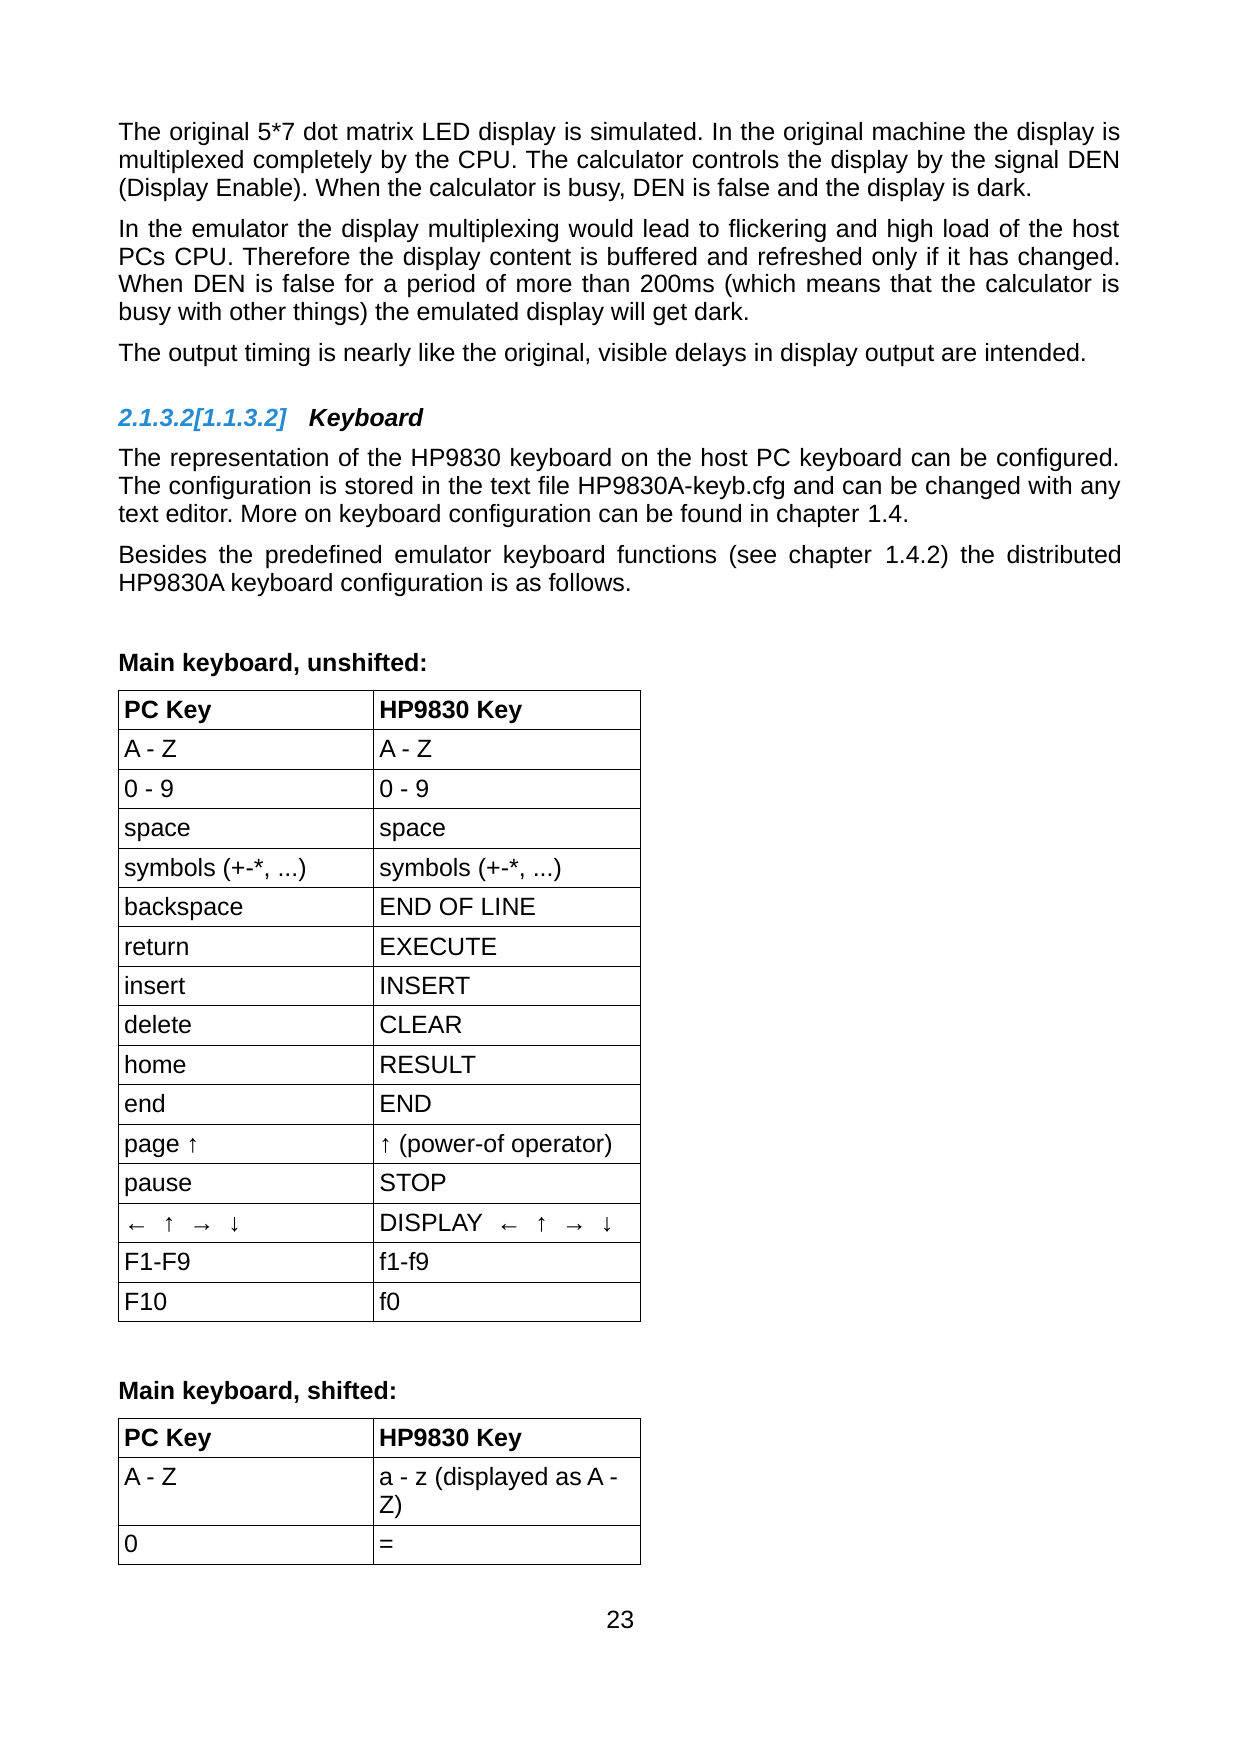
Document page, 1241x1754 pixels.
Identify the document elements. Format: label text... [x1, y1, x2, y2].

table_cell INSERT [374, 967, 640, 1005]
text Main keyboard, unshifted: [118, 649, 1122, 677]
table_cell F10 [119, 1283, 373, 1321]
table_cell end [119, 1085, 373, 1124]
subtitle Keyboard [118, 404, 1122, 432]
table_cell symbols (+-*, ...) [374, 849, 640, 887]
table_cell DISPLAY ← ↑ → ↓ [374, 1204, 640, 1242]
table_cell F1-F9 [119, 1243, 373, 1282]
text Main keyboard, shifted: [118, 1377, 1122, 1405]
table_cell EXECUTE [374, 927, 640, 966]
table_cell pause [119, 1164, 373, 1203]
table_cell delete [119, 1006, 373, 1045]
text The representation of the HP9830 keyboard on the host PC keyboard can be configured. The configuration is stored in the text file HP9830A-keyb.cfg and can be changed with any text editor. More on keyboard configuration can be found in chapter 1.4. [118, 444, 1122, 528]
table_cell A - Z [374, 730, 640, 768]
table_cell space [374, 809, 640, 847]
table_cell space [119, 809, 373, 847]
table_header HP9830 Key [374, 691, 640, 729]
table_cell home [119, 1046, 373, 1084]
table_cell 0 [119, 1526, 373, 1564]
table_cell END [374, 1085, 640, 1124]
table_cell = [374, 1526, 640, 1564]
table_cell page ↑ [119, 1125, 373, 1163]
table_cell f1-f9 [374, 1243, 640, 1282]
table_header PC Key [119, 1419, 373, 1457]
table_header HP9830 Key [374, 1419, 640, 1457]
table_cell 0 - 9 [119, 770, 373, 808]
table_cell symbols (+-*, ...) [119, 849, 373, 887]
table_cell 0 - 9 [374, 770, 640, 808]
table_cell backspace [119, 888, 373, 926]
table_cell f0 [374, 1283, 640, 1321]
text The original 5*7 dot matrix LED display is simulated. In the original machine the display is multiplexed completely by the CPU. The calculator controls the display by the signal DEN (Display Enable). When the calculator is busy, DEN is false and the display is dark. [118, 118, 1122, 202]
table_cell a - z (displayed as A - Z) [374, 1458, 640, 1524]
table_cell ← ↑ → ↓ [119, 1204, 373, 1242]
text In the emulator the display multiplexing would lead to flickering and high load of the host PCs CPU. Therefore the display content is buffered and refreshed only if it has changed. When DEN is false for a period of more than 200ms (which means that the calculator is busy with other things) the emulated display will get dark. [118, 214, 1122, 326]
table_header PC Key [119, 691, 373, 729]
table_cell RESULT [374, 1046, 640, 1084]
text Besides the predefined emulator keyboard functions (see chapter 1.4.2) the distributed HP9830A keyboard configuration is as follows. [118, 540, 1122, 596]
table_cell return [119, 927, 373, 966]
table_cell CLEAR [374, 1006, 640, 1045]
table_cell END OF LINE [374, 888, 640, 926]
table_cell ↑ (power-of operator) [374, 1125, 640, 1163]
text The output timing is nearly like the original, visible delays in display output are intended. [118, 338, 1122, 366]
table_cell insert [119, 967, 373, 1005]
table_cell A - Z [119, 1458, 373, 1524]
table_cell STOP [374, 1164, 640, 1203]
table_cell A - Z [119, 730, 373, 768]
